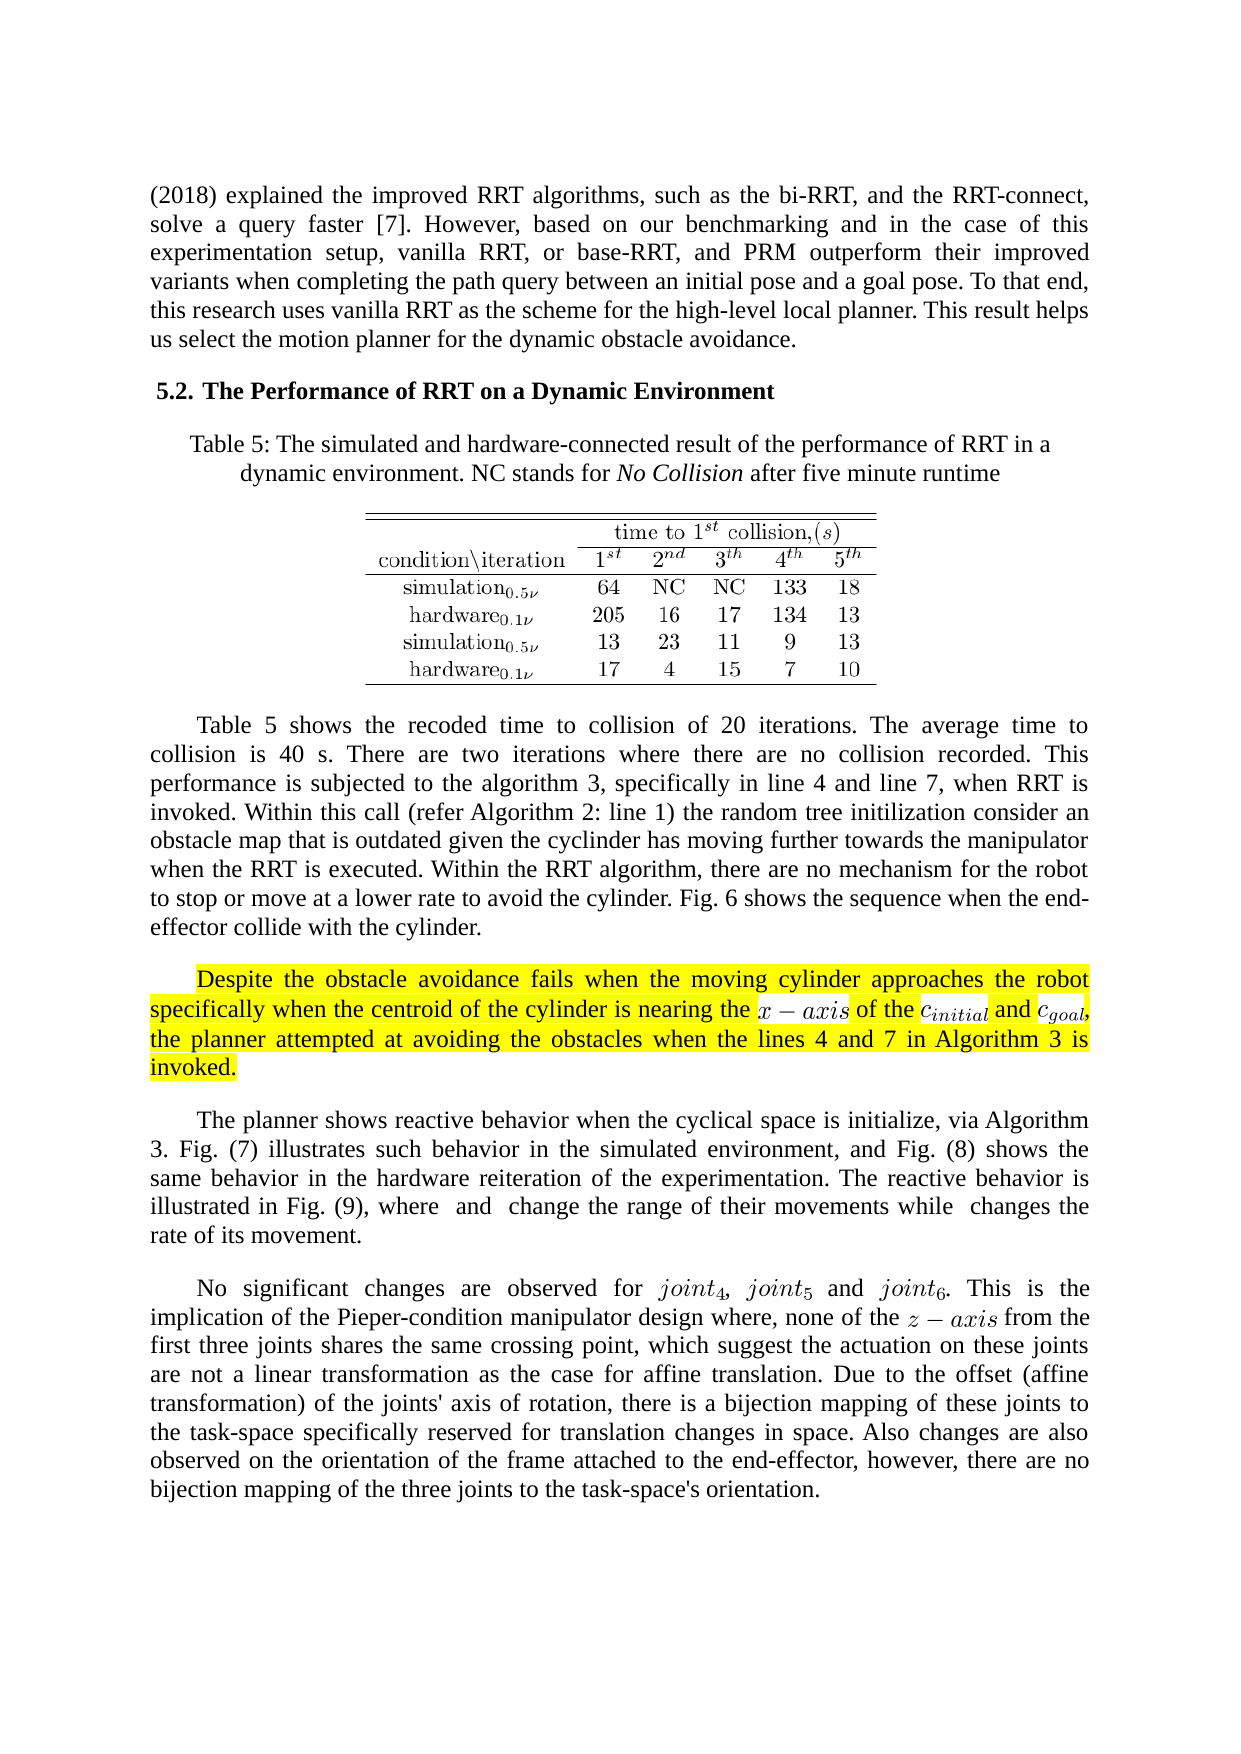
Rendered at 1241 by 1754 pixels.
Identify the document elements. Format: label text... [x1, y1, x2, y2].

text Table 5: The simulated and hardware-connected result of the performance of RRT in a dynamic environment. NC stands for No Collision after five minute runtime [150, 429, 1090, 487]
text The planner shows reactive behavior when the cyclical space is initialize, via Algorithm 3. Fig. (7) illustrates such behavior in the simulated environment, and Fig. (8) shows the same behavior in the hardware reiteration of the experimentation. The reactive behavior is illustrated in Fig. (9), where and change the range of their movements while changes the rate of its movement. [150, 1105, 1090, 1249]
picture [150, 510, 1091, 687]
picture [908, 1310, 997, 1327]
picture [758, 1001, 849, 1019]
text Despite the obstacle avoidance fails when the moving cylinder approaches the robot specifically when the centroid of the cylinder is nearing the of the and , the planner attempted at avoiding the obstacles when the lines 4 and 7 in Algorithm 3 is invoked. [150, 964, 1090, 1081]
picture [879, 1279, 945, 1301]
picture [746, 1279, 812, 1301]
picture [658, 1279, 725, 1301]
text Table 5 shows the recoded time to collision of 20 iterations. The average time to collision is 40 s. There are two iterations where there are no collision recorded. This performance is subjected to the algorithm 3, specifically in line 4 and line 7, when RRT is invoked. Within this call (refer Algorithm 2: line 1) the random tree initilization consider an obstacle map that is outdated given the cyclinder has moving further towards the manipulator when the RRT is executed. Within the RRT algorithm, there are no mechanism for the robot to stop or move at a lower rate to avoid the cylinder. Fig. 6 shows the sequence when the end-effector collide with the cylinder. [150, 710, 1090, 940]
picture [921, 1005, 988, 1021]
list The Performance of RRT on a Dynamic Environment [150, 376, 1090, 405]
picture [1038, 1005, 1084, 1024]
text No significant changes are observed for , and . This is the implication of the Pieper-condition manipulator design where, none of the from the first three joints shares the same crossing point, which suggest the actuation on these joints are not a linear transformation as the case for affine translation. Due to the offset (affine transformation) of the joints' axis of rotation, there is a bijection mapping of these joints to the task-space specifically reserved for translation changes in space. Also changes are also observed on the orientation of the frame attached to the end-effector, however, there are no bijection mapping of the three joints to the task-space's orientation. [150, 1273, 1090, 1503]
text (2018) explained the improved RRT algorithms, such as the bi-RRT, and the RRT-connect, solve a query faster [7]⁠. However, based on our benchmarking and in the case of this experimentation setup, vanilla RRT, or base-RRT, and PRM outperform their improved variants when completing the path query between an initial pose and a goal pose. To that end, this research uses vanilla RRT as the scheme for the high-level local planner. This result helps us select the motion planner for the dynamic obstacle avoidance. [150, 180, 1090, 352]
